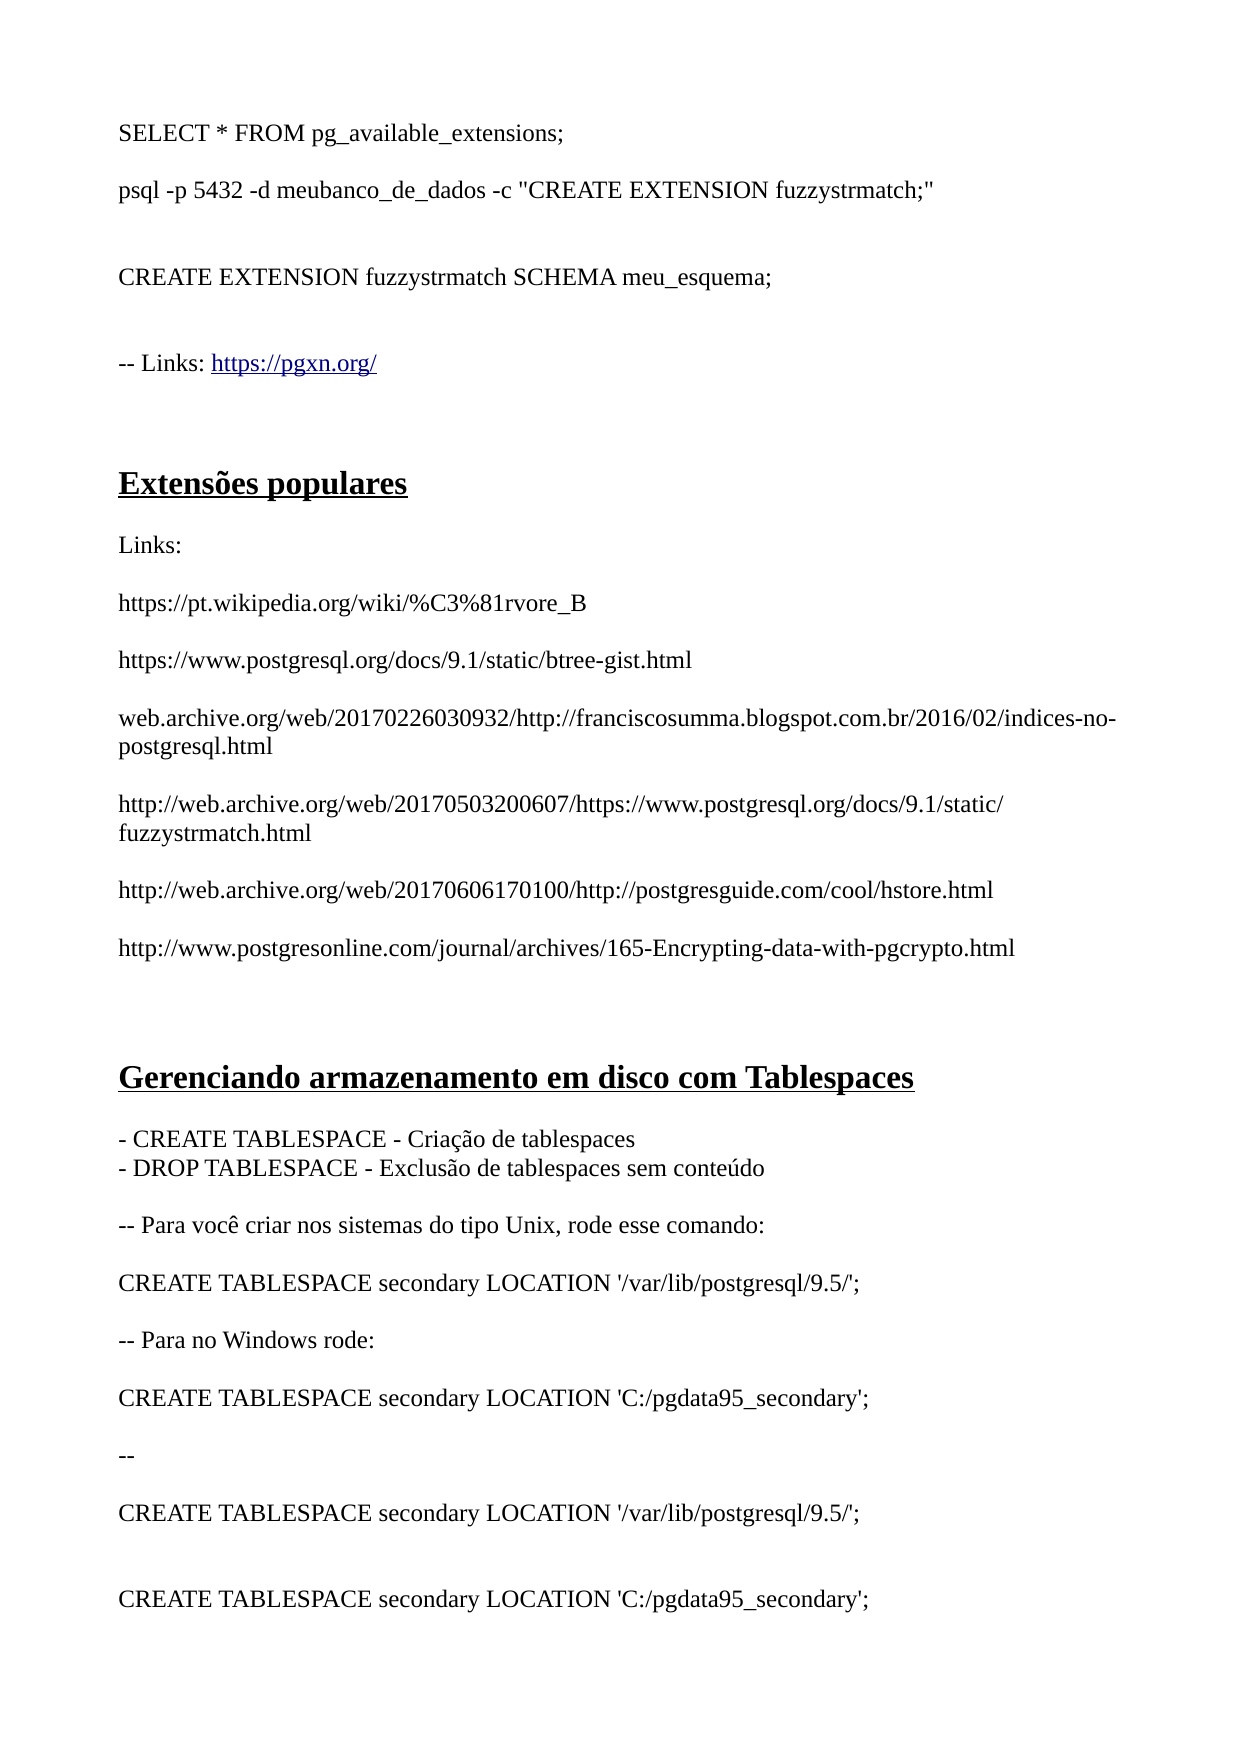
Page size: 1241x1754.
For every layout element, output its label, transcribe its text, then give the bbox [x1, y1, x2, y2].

text http://web.archive.org/web/20170606170100/http://postgresguide.com/cool/hstore.html [118, 875, 1122, 904]
text http://web.archive.org/web/20170503200607/https://www.postgresql.org/docs/9.1/static/fuzzystrmatch.html [118, 789, 1122, 846]
text https://www.postgresql.org/docs/9.1/static/btree-gist.html [118, 645, 1122, 674]
text SELECT * FROM pg_available_extensions; [118, 118, 1122, 147]
text CREATE TABLESPACE secondary LOCATION 'C:/pgdata95_secondary'; [118, 1584, 1122, 1613]
text Links: [118, 530, 1122, 559]
text CREATE TABLESPACE secondary LOCATION 'C:/pgdata95_secondary'; [118, 1383, 1122, 1412]
text - CREATE TABLESPACE - Criação de tablespaces [118, 1124, 1122, 1153]
text -- Links: https://pgxn.org/ [118, 348, 1122, 377]
text https://pt.wikipedia.org/wiki/%C3%81rvore_B [118, 588, 1122, 616]
text psql -p 5432 -d meubanco_de_dados -c "CREATE EXTENSION fuzzystrmatch;" [118, 176, 1122, 204]
text Gerenciando armazenamento em disco com Tablespaces [118, 1057, 1122, 1096]
text Extensões populares [118, 463, 1122, 501]
text CREATE TABLESPACE secondary LOCATION '/var/lib/postgresql/9.5/'; [118, 1498, 1122, 1527]
text CREATE TABLESPACE secondary LOCATION '/var/lib/postgresql/9.5/'; [118, 1268, 1122, 1297]
text -- Para no Windows rode: [118, 1326, 1122, 1354]
text CREATE EXTENSION fuzzystrmatch SCHEMA meu_esquema; [118, 262, 1122, 291]
text - DROP TABLESPACE - Exclusão de tablespaces sem conteúdo [118, 1153, 1122, 1182]
text http://www.postgresonline.com/journal/archives/165-Encrypting-data-with-pgcrypto.html [118, 933, 1122, 961]
text -- [118, 1441, 1122, 1469]
text -- Para você criar nos sistemas do tipo Unix, rode esse comando: [118, 1211, 1122, 1239]
text web.archive.org/web/20170226030932/http://franciscosumma.blogspot.com.br/2016/02/indices-no-postgresql.html [118, 703, 1122, 760]
